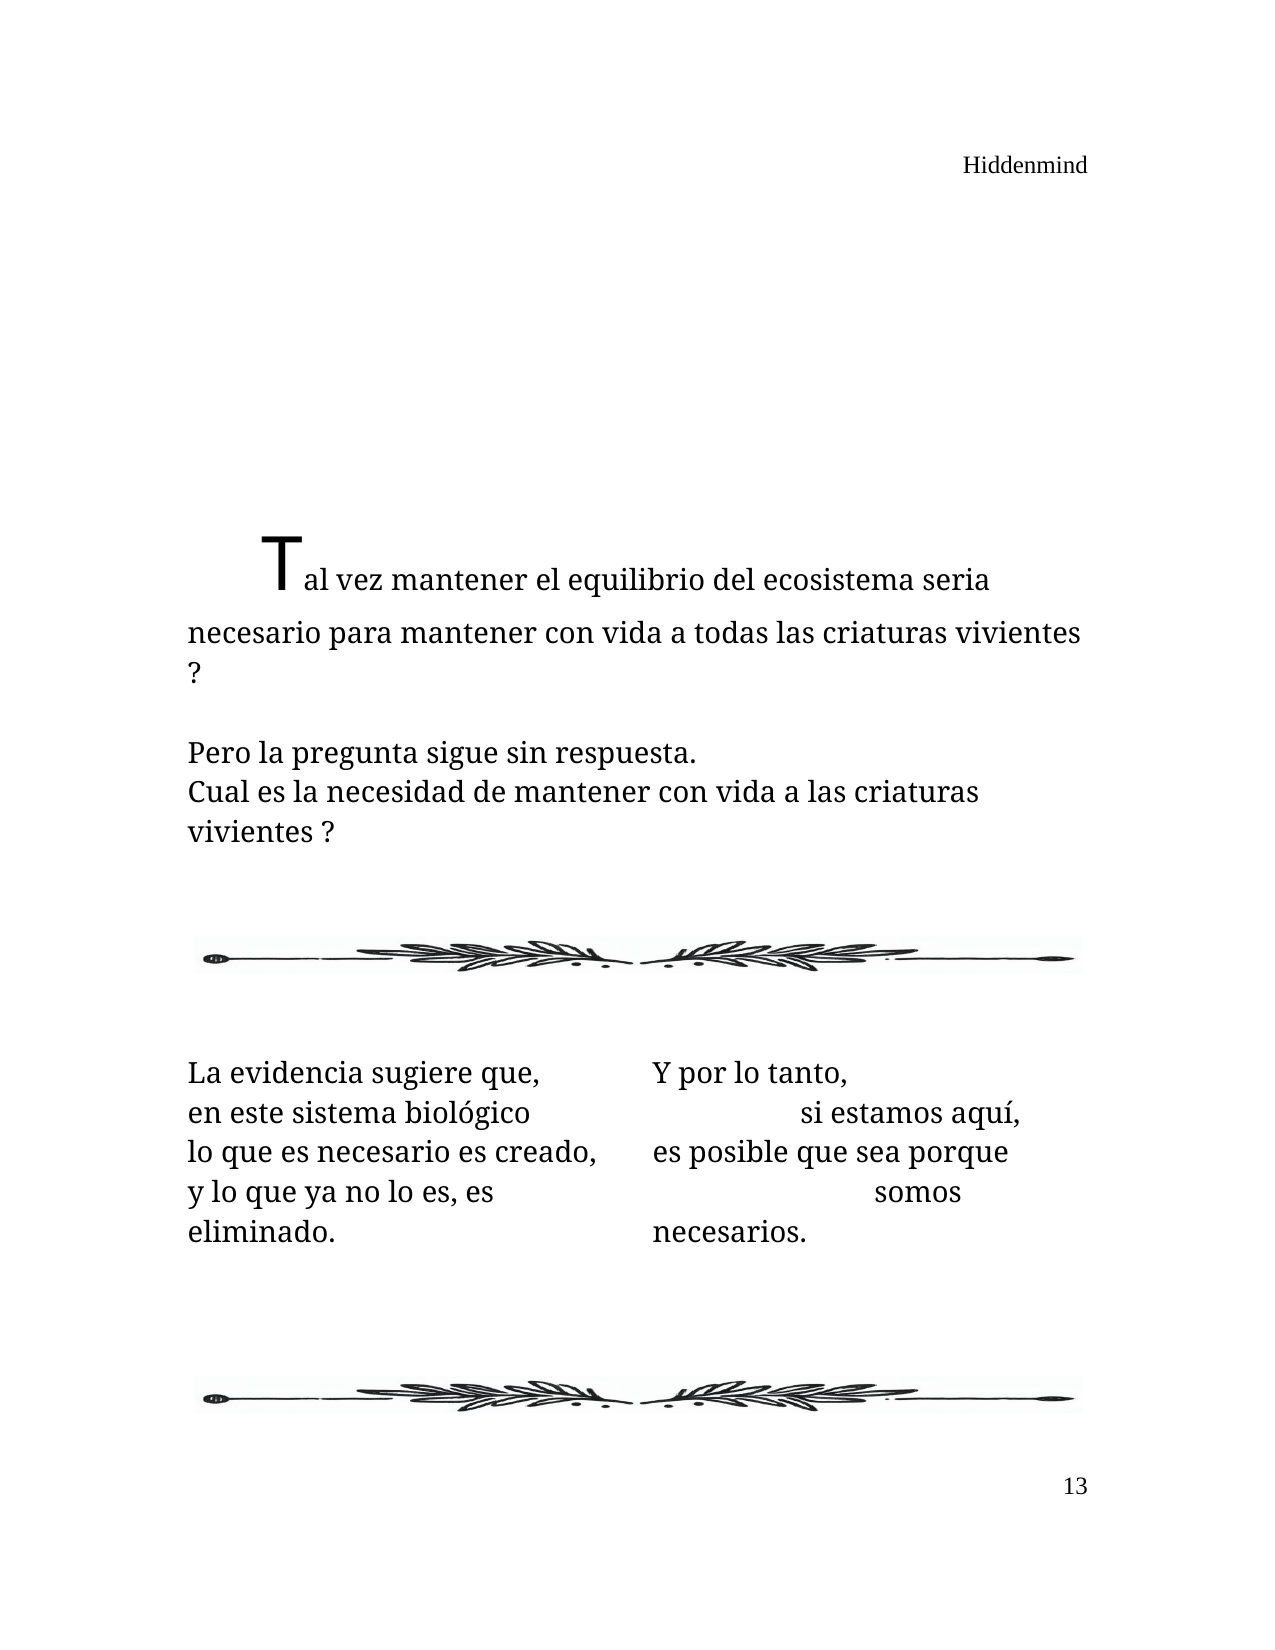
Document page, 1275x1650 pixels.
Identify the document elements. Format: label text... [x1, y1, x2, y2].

text Y por lo tanto, [652, 1052, 1087, 1092]
picture [193, 1376, 1083, 1413]
picture [193, 936, 1083, 973]
text Pero la pregunta sigue sin respuesta. [187, 732, 1087, 772]
text somos necesarios. [652, 1171, 1087, 1251]
text Cual es la necesidad de mantener con vida a las criaturas vivientes ? [187, 772, 1087, 851]
text es posible que sea porque [652, 1132, 1087, 1171]
text La evidencia sugiere que, [187, 1052, 622, 1092]
text Tal vez mantener el equilibrio del ecosistema seria necesario para mantener con vida a todas las criaturas vivientes ? [187, 511, 1087, 692]
text en este sistema biológico [187, 1092, 622, 1132]
text y lo que ya no lo es, es eliminado. [187, 1171, 622, 1251]
text si estamos aquí, [652, 1092, 1087, 1132]
text lo que es necesario es creado, [187, 1132, 622, 1171]
